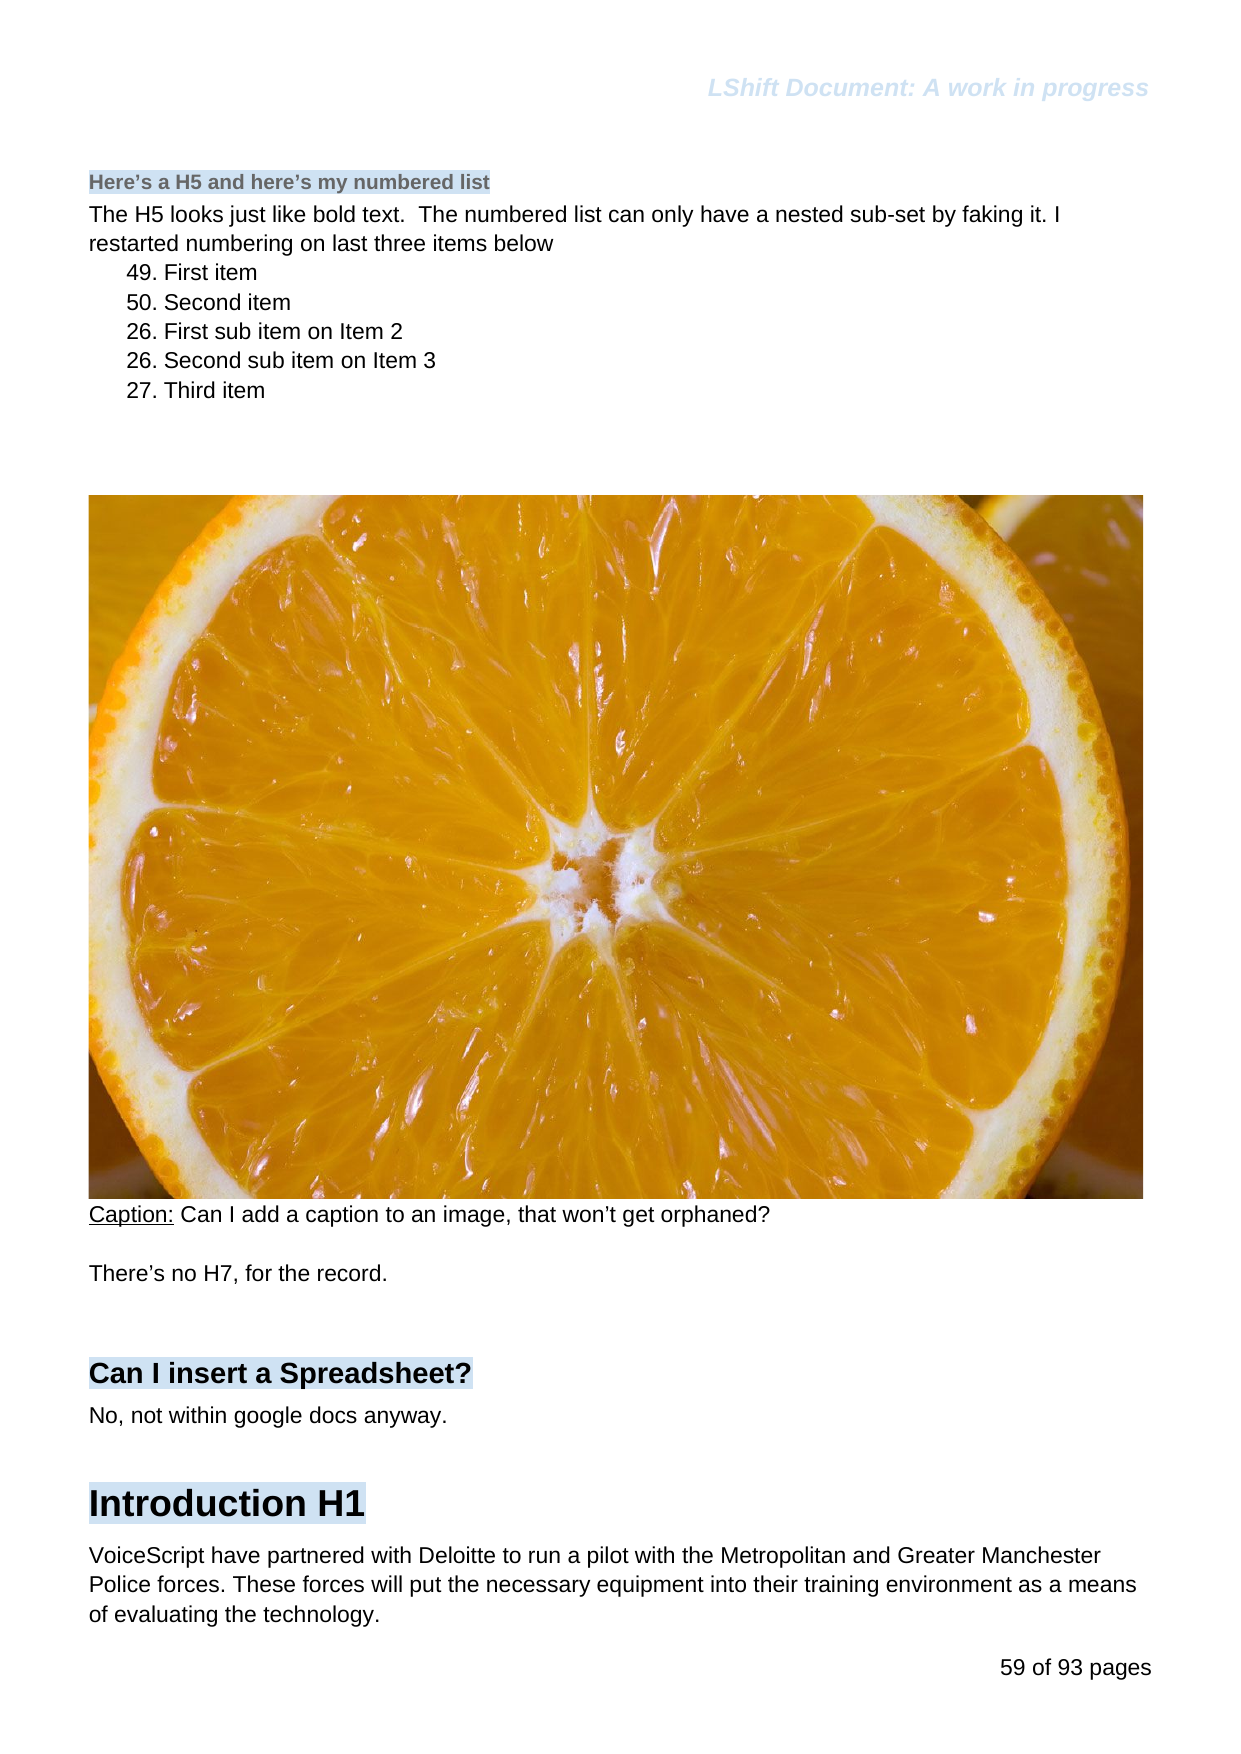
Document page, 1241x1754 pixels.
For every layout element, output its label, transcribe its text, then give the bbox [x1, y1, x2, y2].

list First item [126, 260, 1152, 286]
list First sub item on Item 2 [126, 319, 1152, 344]
list Second item [126, 289, 1152, 315]
subtitle Here’s a H5 and here’s my numbered list [490, 170, 1152, 194]
list Second sub item on Item 3 [126, 348, 1152, 374]
text Caption: Can I add a caption to an image, that won’t get orphaned? [88, 1202, 1152, 1227]
subtitle Introduction H1 [366, 1482, 1152, 1524]
text The H5 looks just like bold text. The numbered list can only have a nested sub-set by faking it. I restarted numbering on last three items below [88, 201, 1152, 256]
text There’s no H7, for the record. [88, 1261, 1152, 1286]
text No, not within google docs anyway. [88, 1403, 1152, 1428]
subtitle Can I insert a Spreadsheet? [473, 1357, 1152, 1389]
list Third item [126, 377, 1152, 403]
picture [88, 495, 1144, 1199]
text VoiceScript have partnered with Deloitte to run a pilot with the Metropolitan and Greater Manchester Police forces. These forces will put the necessary equipment into their training environment as a means of evaluating the technology. [88, 1543, 1152, 1627]
